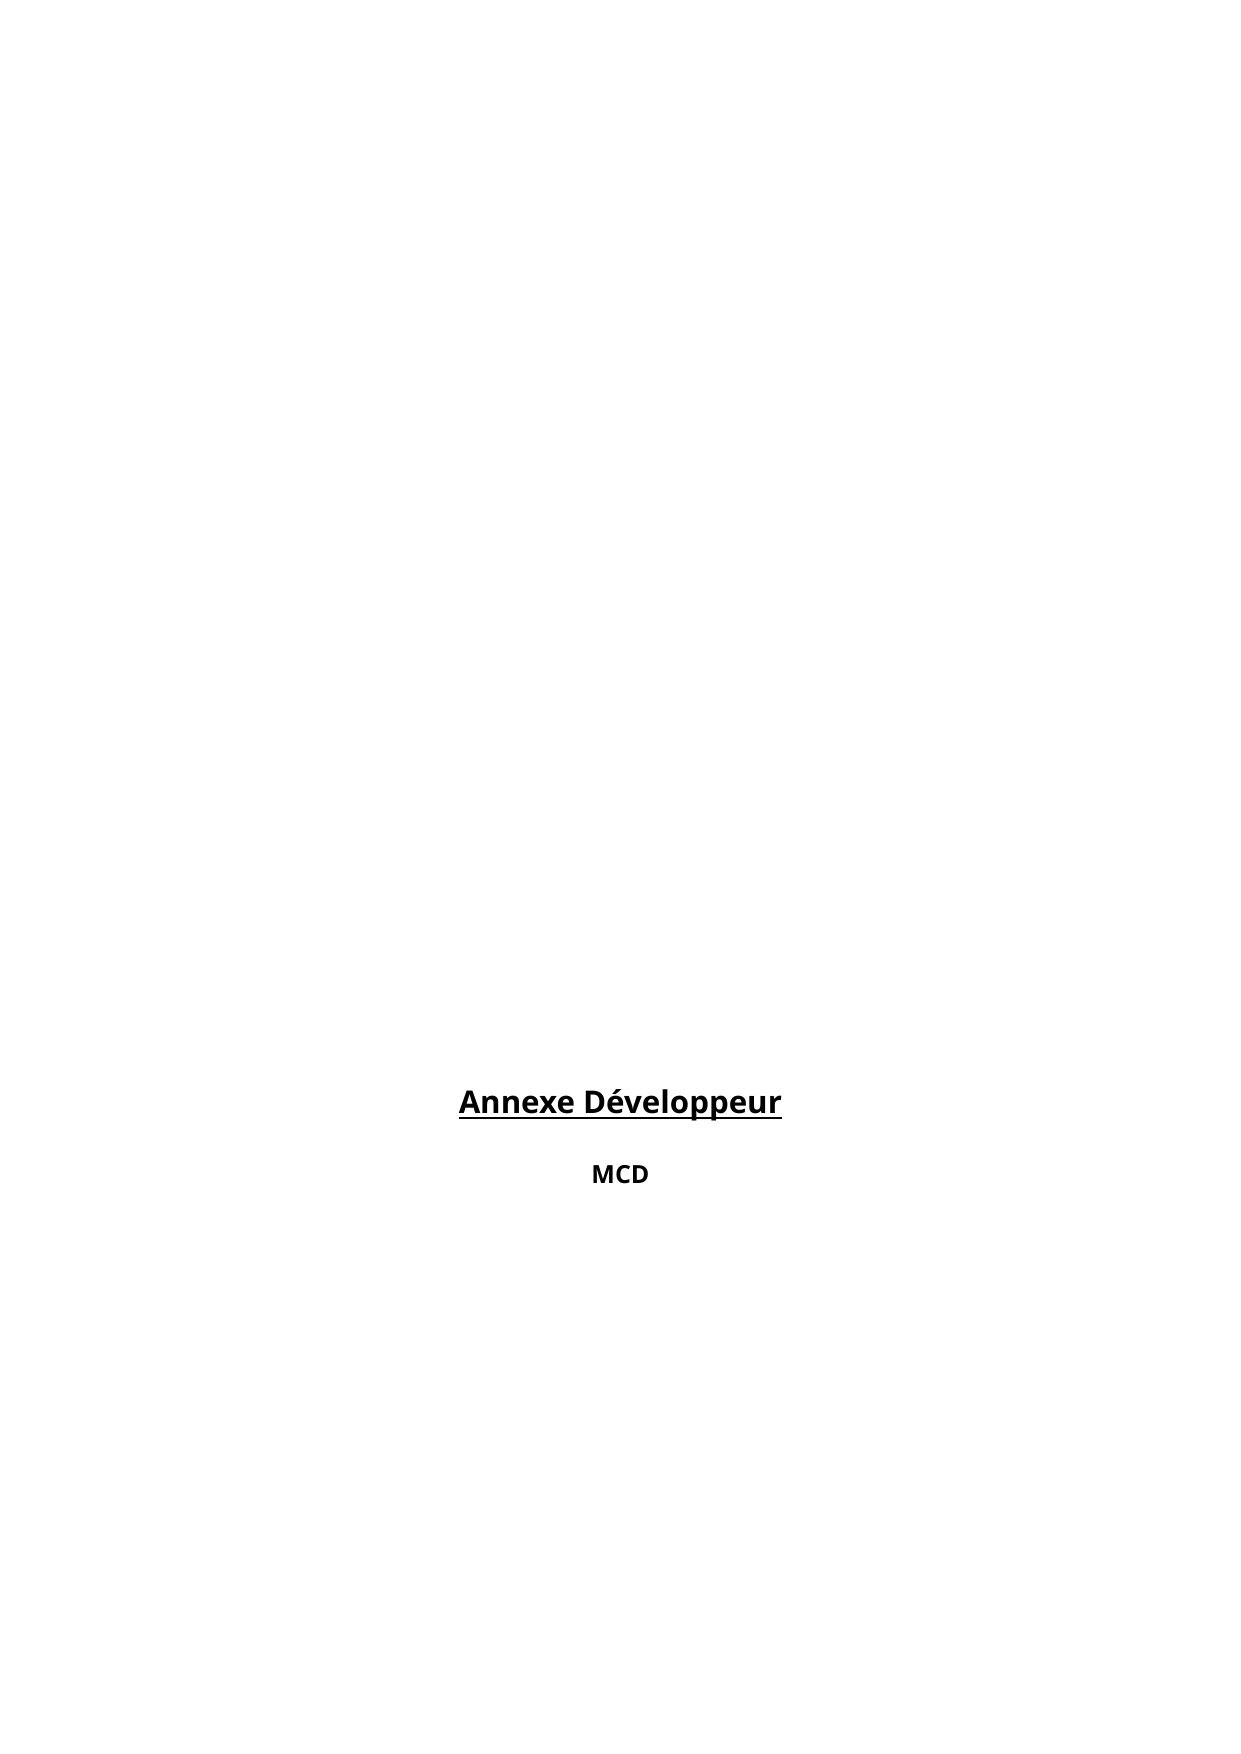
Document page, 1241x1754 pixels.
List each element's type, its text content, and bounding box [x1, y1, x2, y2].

text Annexe Développeur [118, 1080, 1122, 1123]
text MCD [118, 1157, 1122, 1191]
